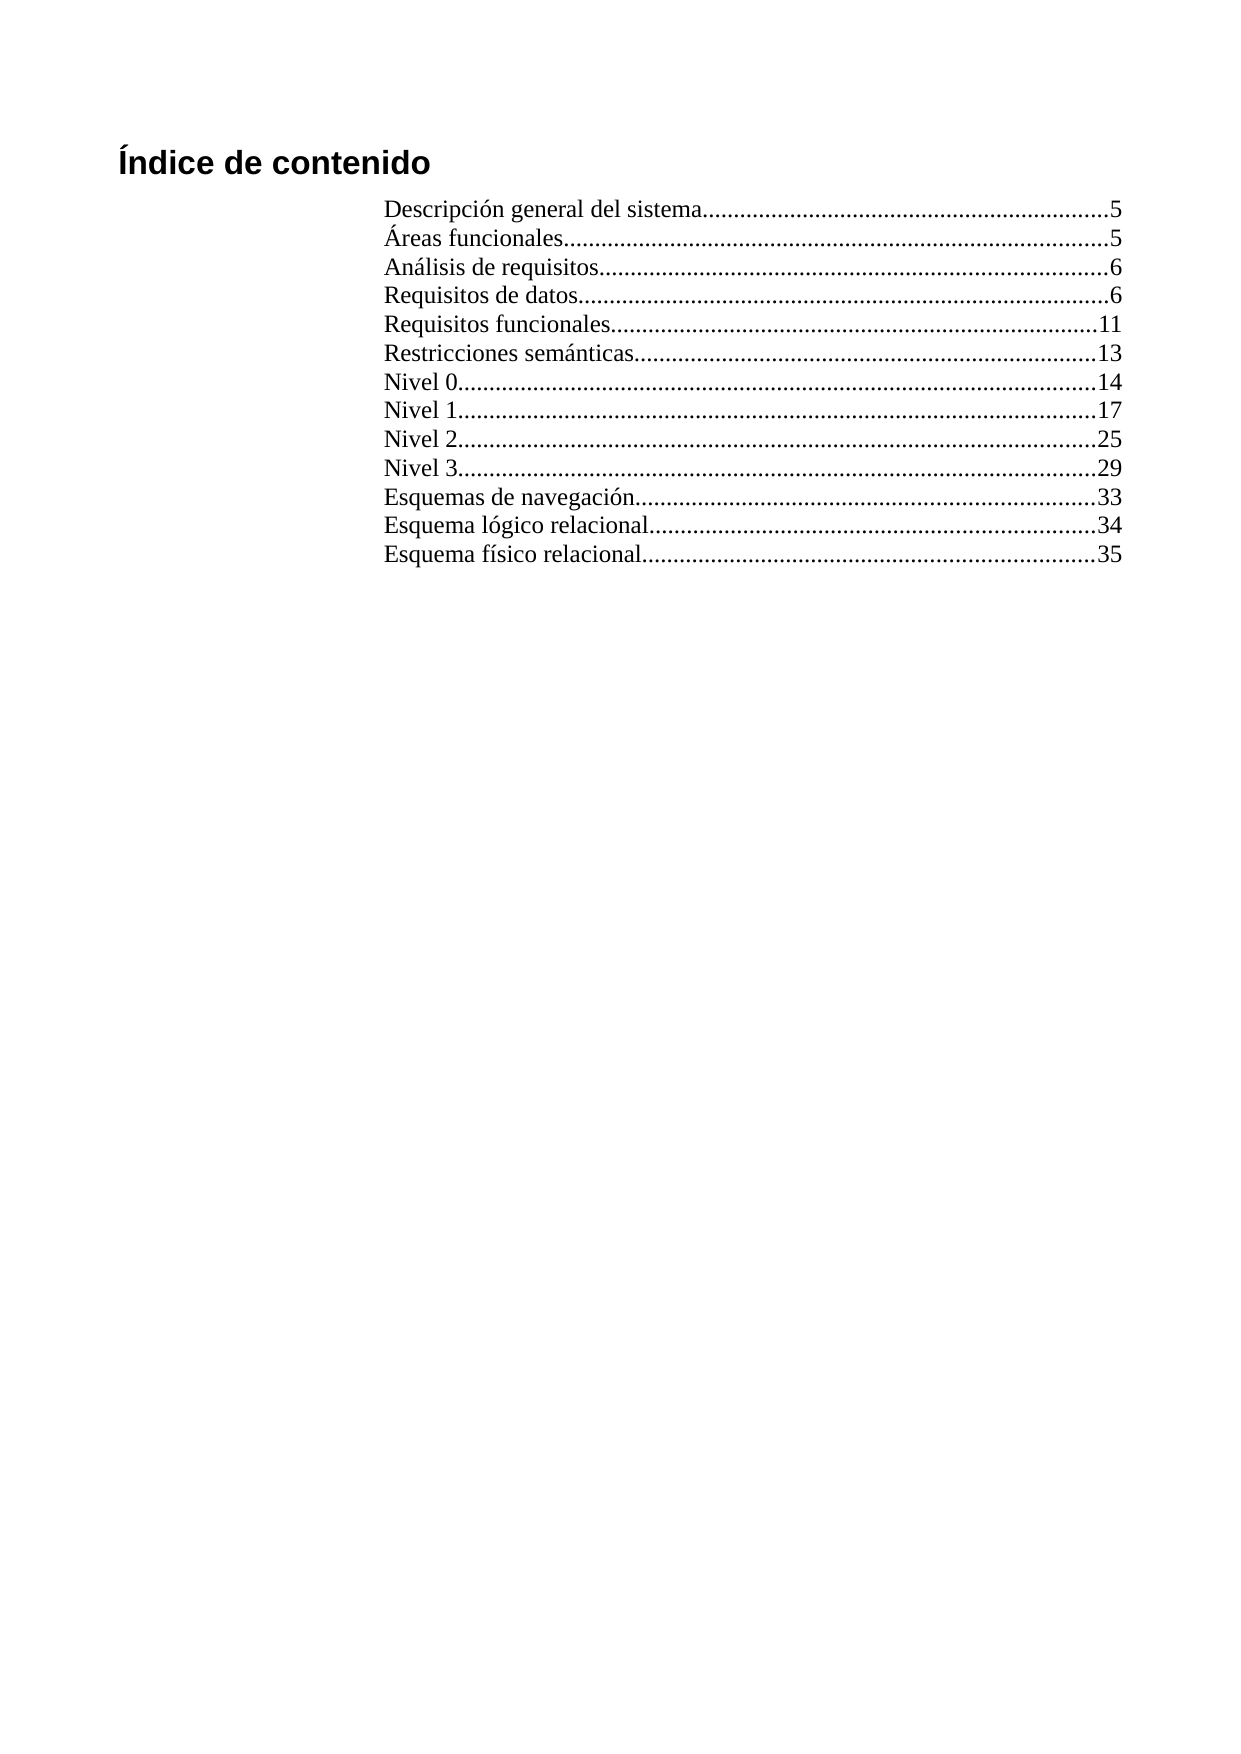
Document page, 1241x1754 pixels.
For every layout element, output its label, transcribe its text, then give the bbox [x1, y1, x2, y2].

text Requisitos funcionales 11 [383, 309, 1122, 338]
text Áreas funcionales 5 [383, 223, 1122, 252]
text Esquemas de navegación 33 [383, 482, 1122, 510]
text Descripción general del sistema 5 [383, 194, 1122, 223]
text Nivel 2 25 [383, 424, 1122, 453]
text Requisitos de datos 6 [383, 280, 1122, 309]
text Nivel 0 14 [383, 367, 1122, 395]
text Nivel 3 29 [383, 453, 1122, 482]
text Nivel 1 17 [383, 395, 1122, 424]
text Restricciones semánticas 13 [383, 338, 1122, 367]
text Esquema lógico relacional 34 [383, 510, 1122, 539]
text Análisis de requisitos 6 [383, 252, 1122, 280]
subtitle Índice de contenido [118, 143, 1122, 182]
text Esquema físico relacional 35 [383, 539, 1122, 568]
